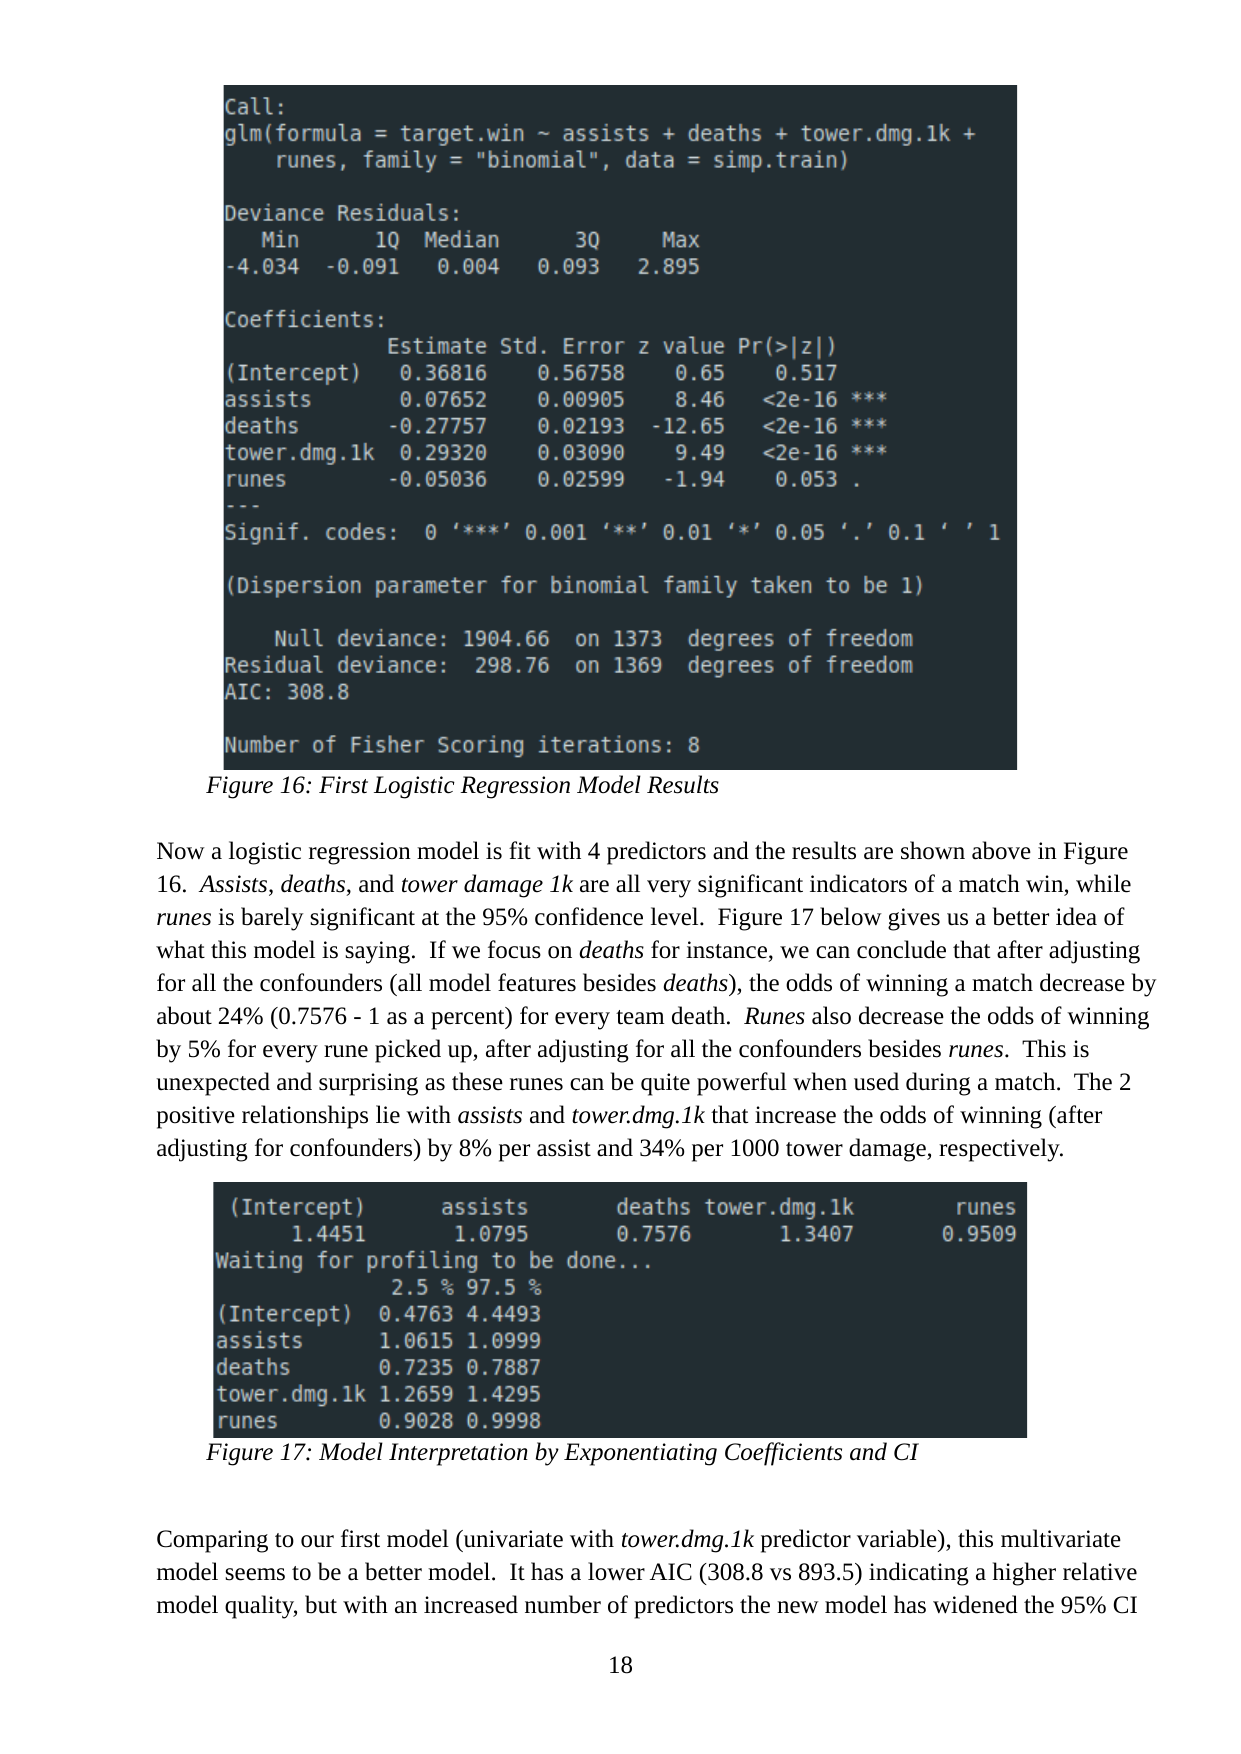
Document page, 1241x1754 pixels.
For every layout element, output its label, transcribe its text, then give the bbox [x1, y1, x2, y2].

text Figure 16: First Logistic Regression Model Results [206, 98, 1034, 798]
text Now a logistic regression model is fit with 4 predictors and the results are shown above in Figure 16. Assists, deaths, and tower damage 1k are all very significant indicators of a match win, while runes is barely significant at the 95% confidence level. Figure 17 below gives us a better idea of what this model is saying. If we focus on deaths for instance, we can conclude that after adjusting for all the confounders (all model features besides deaths), the odds of winning a match decrease by about 24% (0.7576 - 1 as a percent) for every team death. Runes also decrease the odds of winning by 5% for every rune picked up, after adjusting for all the confounders besides runes. This is unexpected and surprising as these runes can be quite powerful when used during a match. The 2 positive relationships lie with assists and tower.dmg.1k that increase the odds of winning (after adjusting for confounders) by 8% per assist and 34% per 1000 tower damage, respectively. [156, 836, 1159, 1162]
text Figure 17: Model Interpretation by Exponentiating Coefficients and CI [206, 1195, 1034, 1466]
text Comparing to our first model (univariate with tower.dmg.1k predictor variable), this multivariate model seems to be a better model. It has a lower AIC (308.8 vs 893.5) indicating a higher relative model quality, but with an increased number of predictors the new model has widened the 95% CI [156, 1524, 1159, 1619]
picture [213, 1182, 1028, 1438]
picture [223, 85, 1018, 770]
